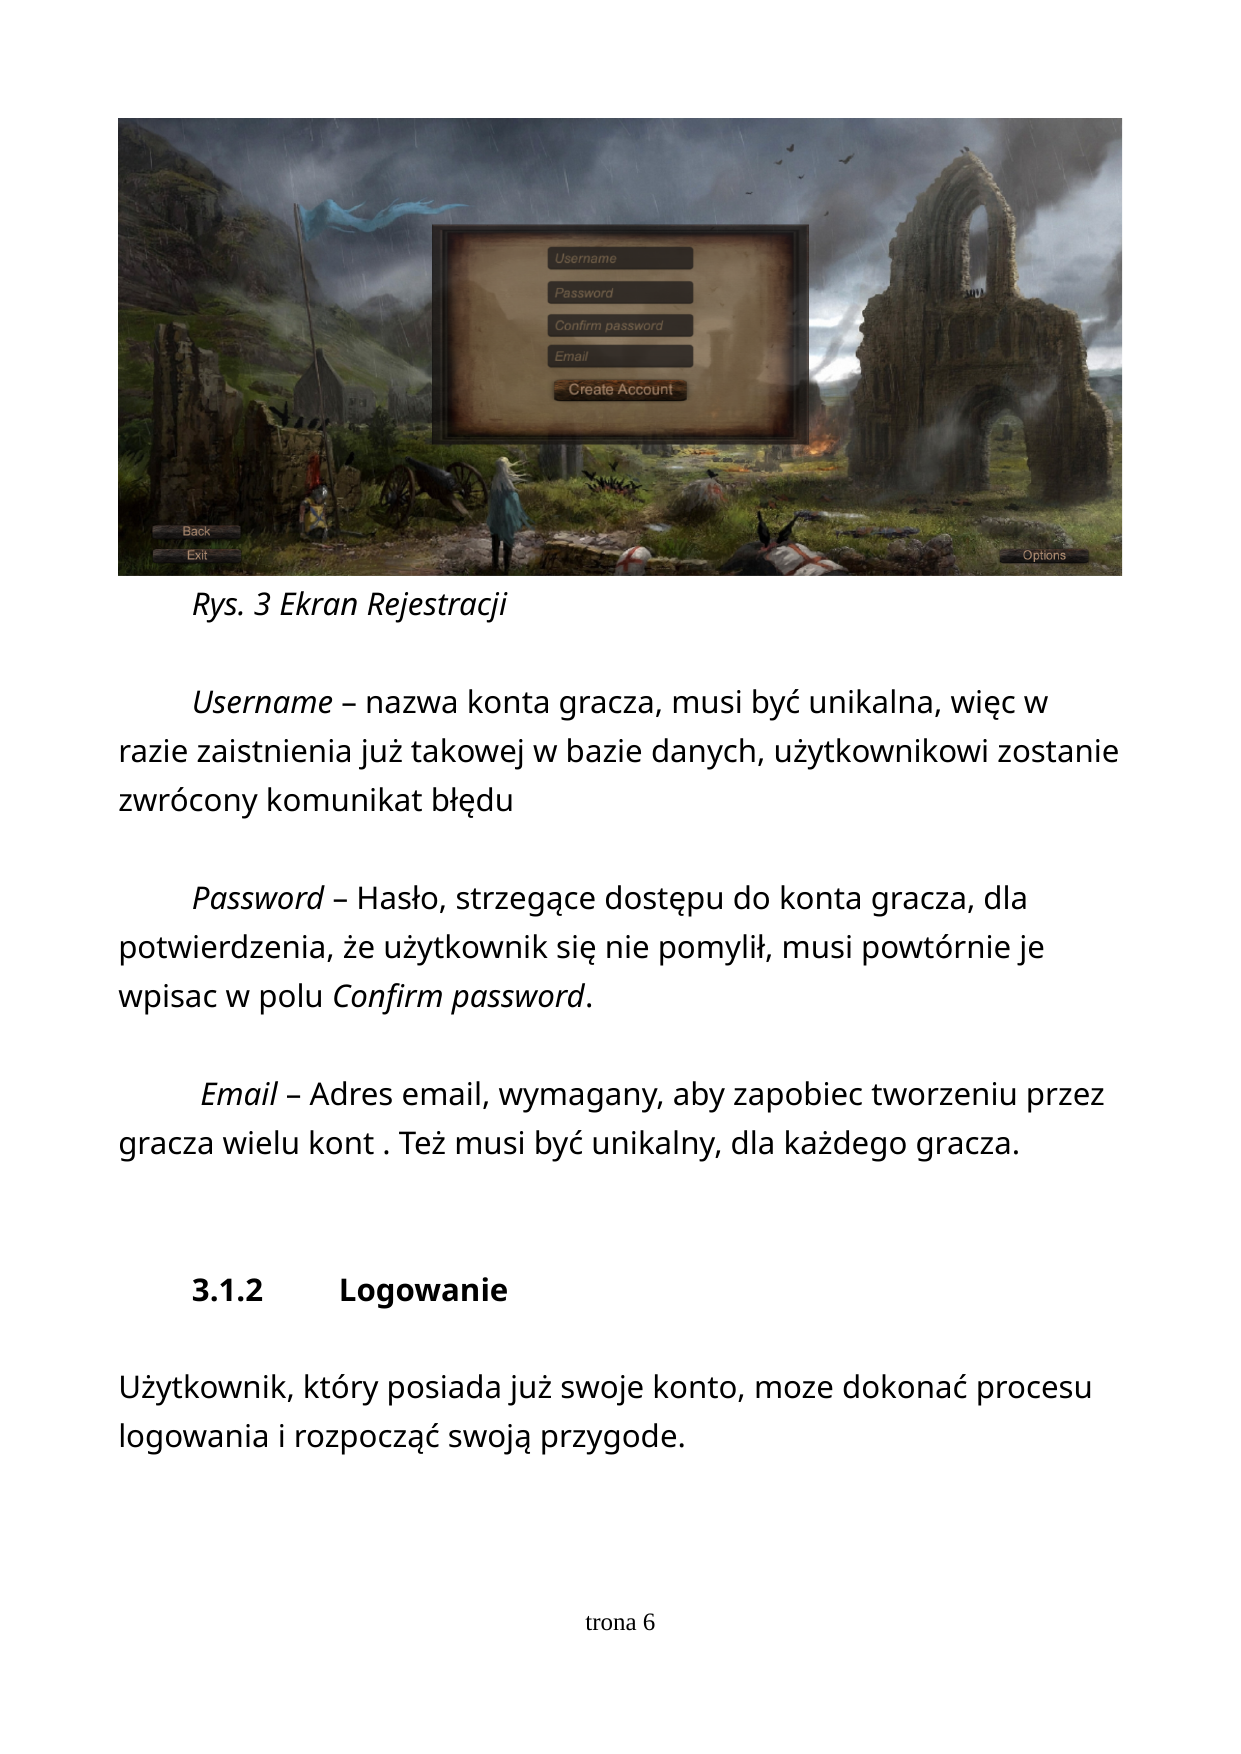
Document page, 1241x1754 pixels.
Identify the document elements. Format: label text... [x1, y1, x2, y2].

text Użytkownik, który posiada już swoje konto, moze dokonać procesu logowania i rozpocząć swoją przygode. [118, 1365, 1122, 1457]
text 3.1.2 Logowanie [118, 1267, 1122, 1310]
text Rys. 3 Ekran Rejestracji [118, 576, 1122, 625]
text Password – Hasło, strzegące dostępu do konta gracza, dla potwierdzenia, że użytkownik się nie pomylił, musi powtórnie je wpisac w polu Confirm password. [118, 876, 1122, 1016]
picture [118, 118, 1123, 576]
text Username – nazwa konta gracza, musi być unikalna, więc w razie zaistnienia już takowej w bazie danych, użytkownikowi zostanie zwrócony komunikat błędu [118, 680, 1122, 821]
text Email – Adres email, wymagany, aby zapobiec tworzeniu przez gracza wielu kont . Też musi być unikalny, dla każdego gracza. [118, 1072, 1122, 1163]
